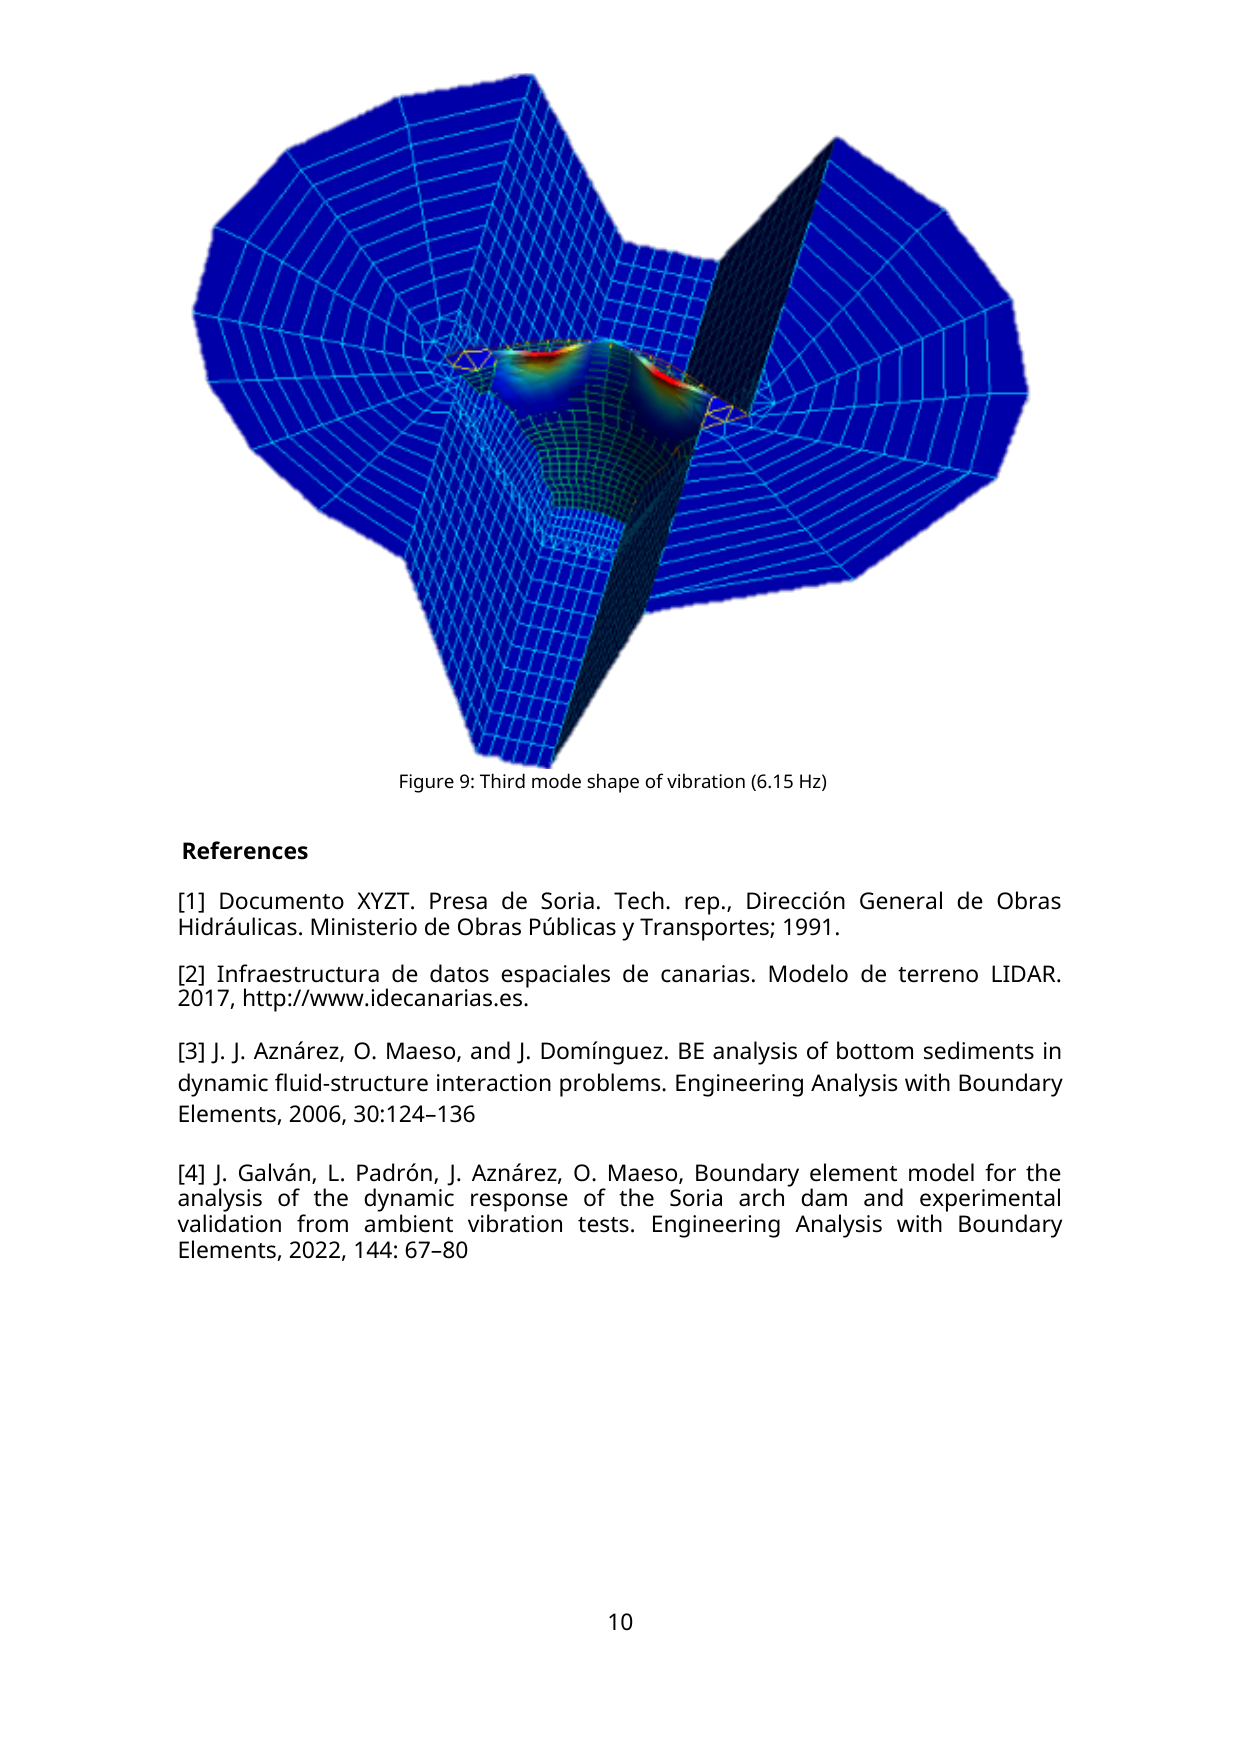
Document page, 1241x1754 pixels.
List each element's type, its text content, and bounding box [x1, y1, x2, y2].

table_cell Figure 9: Third mode shape of vibration (6.15 Hz) [177, 769, 1048, 794]
text [1] Documento XYZT. Presa de Soria. Tech. rep., Dirección General de Obras Hidráulicas. Ministerio de Obras Públicas y Transportes; 1991. [177, 888, 1063, 940]
table_header [177, 74, 537, 769]
text References [181, 841, 1063, 864]
text [2] Infraestructura de datos espaciales de canarias. Modelo de terreno LIDAR. 2017, http://www.idecanarias.es. [177, 964, 1063, 1011]
text [3] J. J. Aznárez, O. Maeso, and J. Domínguez. BE analysis of bottom sediments in dynamic fluid-structure interaction problems. Engineering Analysis with Boundary Elements, 2006, 30:124–136 [177, 1035, 1063, 1129]
text [4] J. Galván, L. Padrón, J. Aznárez, O. Maeso, Boundary element model for the analysis of the dynamic response of the Soria arch dam and experimental validation from ambient vibration tests. Engineering Analysis with Boundary Elements, 2022, 144: 67–80 [177, 1160, 1063, 1264]
table_header [536, 74, 1048, 769]
